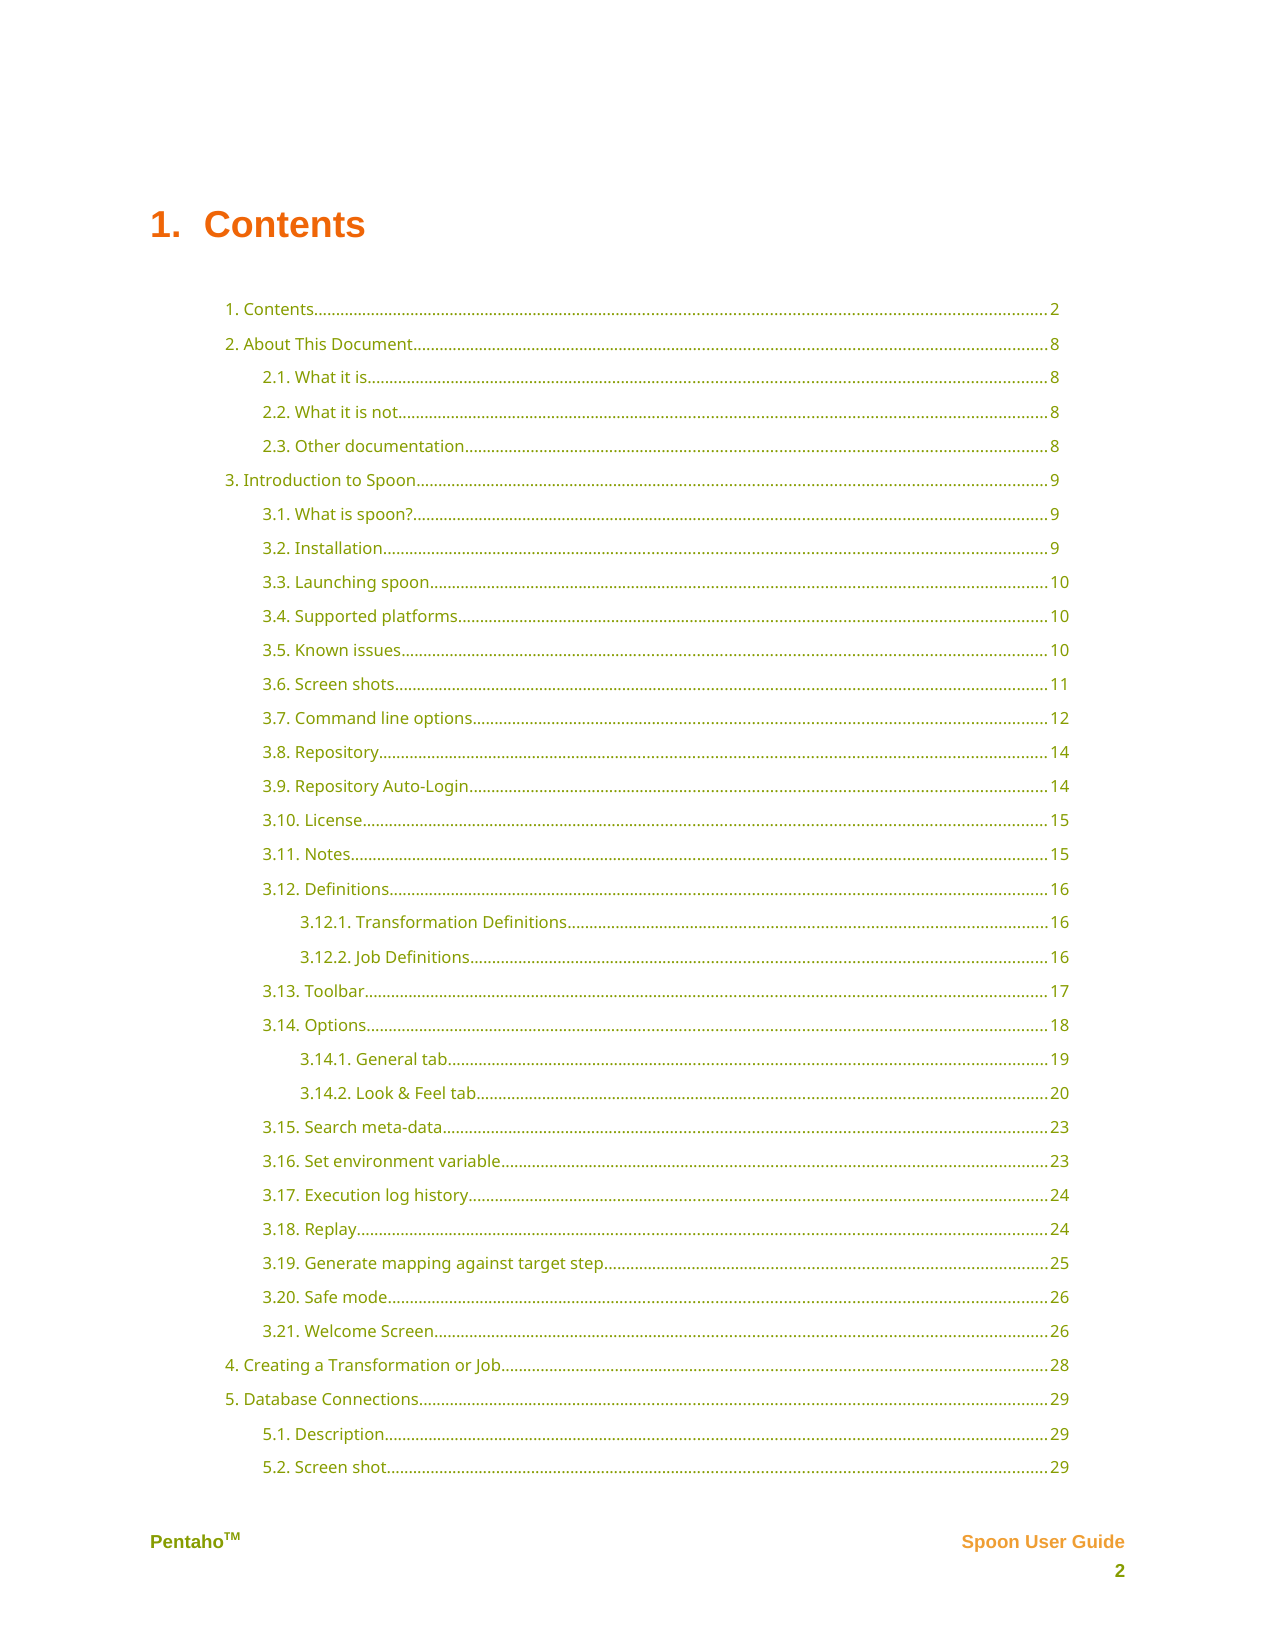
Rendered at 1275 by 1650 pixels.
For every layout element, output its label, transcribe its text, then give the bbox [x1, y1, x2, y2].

text 3.12.1. Transformation Definitions 16 [300, 911, 1125, 934]
text 2. About This Document 8 [225, 332, 1200, 355]
text 3.21. Welcome Screen 26 [262, 1320, 1125, 1343]
text 3.14.1. General tab 19 [300, 1047, 1125, 1070]
text 2.1. What it is 8 [262, 366, 1125, 389]
text 3.18. Replay 24 [262, 1218, 1125, 1240]
text 2.3. Other documentation 8 [262, 434, 1125, 457]
text 3.14.2. Look & Feel tab 20 [300, 1081, 1125, 1104]
text 5.1. Description 29 [262, 1422, 1125, 1445]
text 3.8. Repository 14 [262, 741, 1125, 763]
text 3.9. Repository Auto-Login 14 [262, 775, 1125, 798]
text 3.13. Toolbar 17 [262, 979, 1125, 1002]
text 3.10. License 15 [262, 809, 1125, 832]
text 5. Database Connections 29 [225, 1388, 1200, 1411]
text 3.6. Screen shots 11 [262, 673, 1125, 695]
subtitle Contents [150, 210, 1125, 245]
text 3.2. Installation 9 [262, 536, 1125, 559]
text 3.12. Definitions 16 [262, 877, 1125, 900]
text 3.14. Options 18 [262, 1013, 1125, 1036]
text 3.15. Search meta-data 23 [262, 1116, 1125, 1138]
text 3.19. Generate mapping against target step 25 [262, 1252, 1125, 1274]
text 3.11. Notes 15 [262, 843, 1125, 866]
text 5.2. Screen shot 29 [262, 1456, 1125, 1479]
text 3. Introduction to Spoon 9 [225, 468, 1200, 491]
text 3.1. What is spoon? 9 [262, 502, 1125, 525]
text 3.16. Set environment variable 23 [262, 1149, 1125, 1172]
text 3.7. Command line options 12 [262, 707, 1125, 729]
text 4. Creating a Transformation or Job 28 [225, 1354, 1200, 1377]
text 3.12.2. Job Definitions 16 [300, 945, 1125, 968]
text 1. Contents 2 [150, 298, 1125, 321]
text 3.3. Launching spoon 10 [262, 571, 1125, 593]
text 3.4. Supported platforms 10 [262, 604, 1125, 627]
text 3.20. Safe mode 26 [262, 1286, 1125, 1308]
text 3.17. Execution log history 24 [262, 1184, 1125, 1206]
text 3.5. Known issues 10 [262, 639, 1125, 661]
text 2.2. What it is not 8 [262, 400, 1125, 423]
